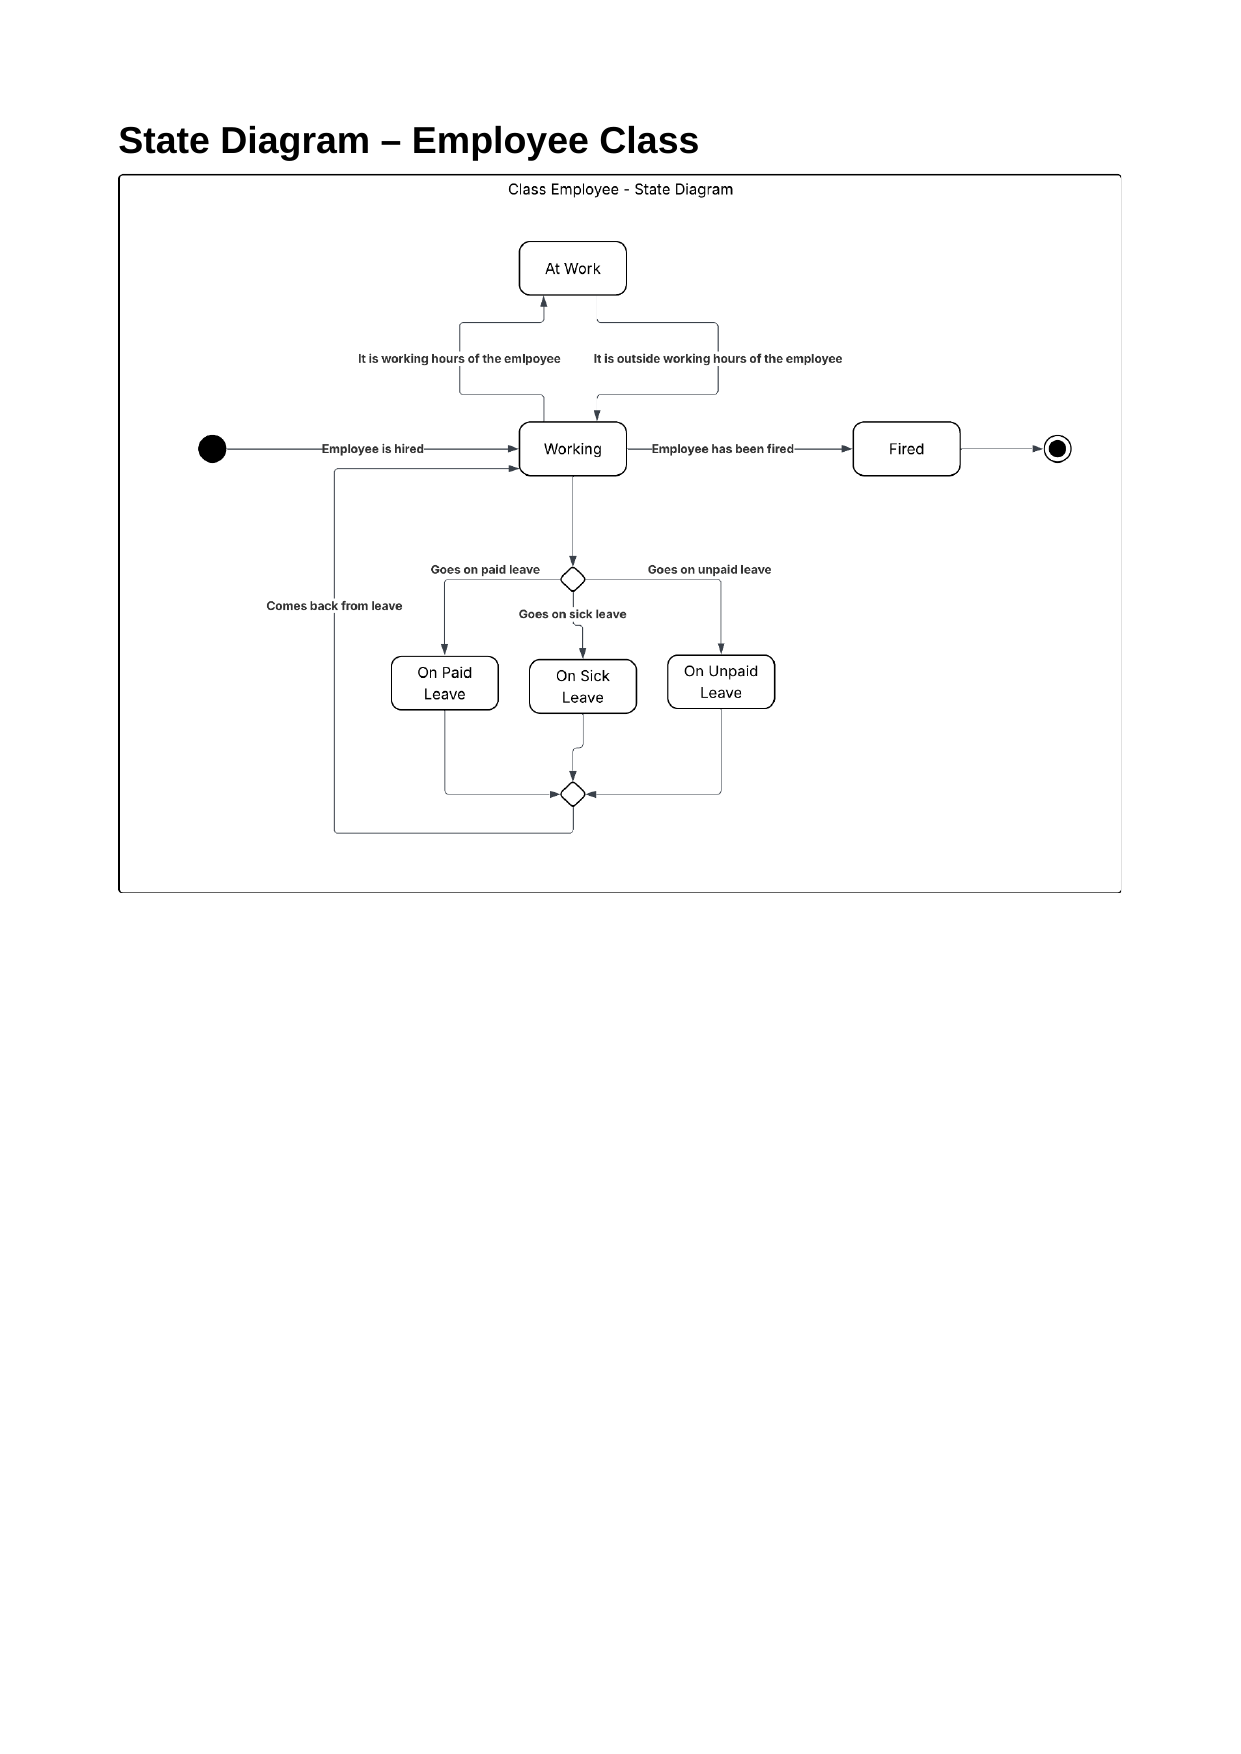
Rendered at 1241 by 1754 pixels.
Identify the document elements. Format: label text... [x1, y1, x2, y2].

subtitle State Diagram – Employee Class [118, 118, 1122, 161]
picture [118, 173, 1122, 893]
